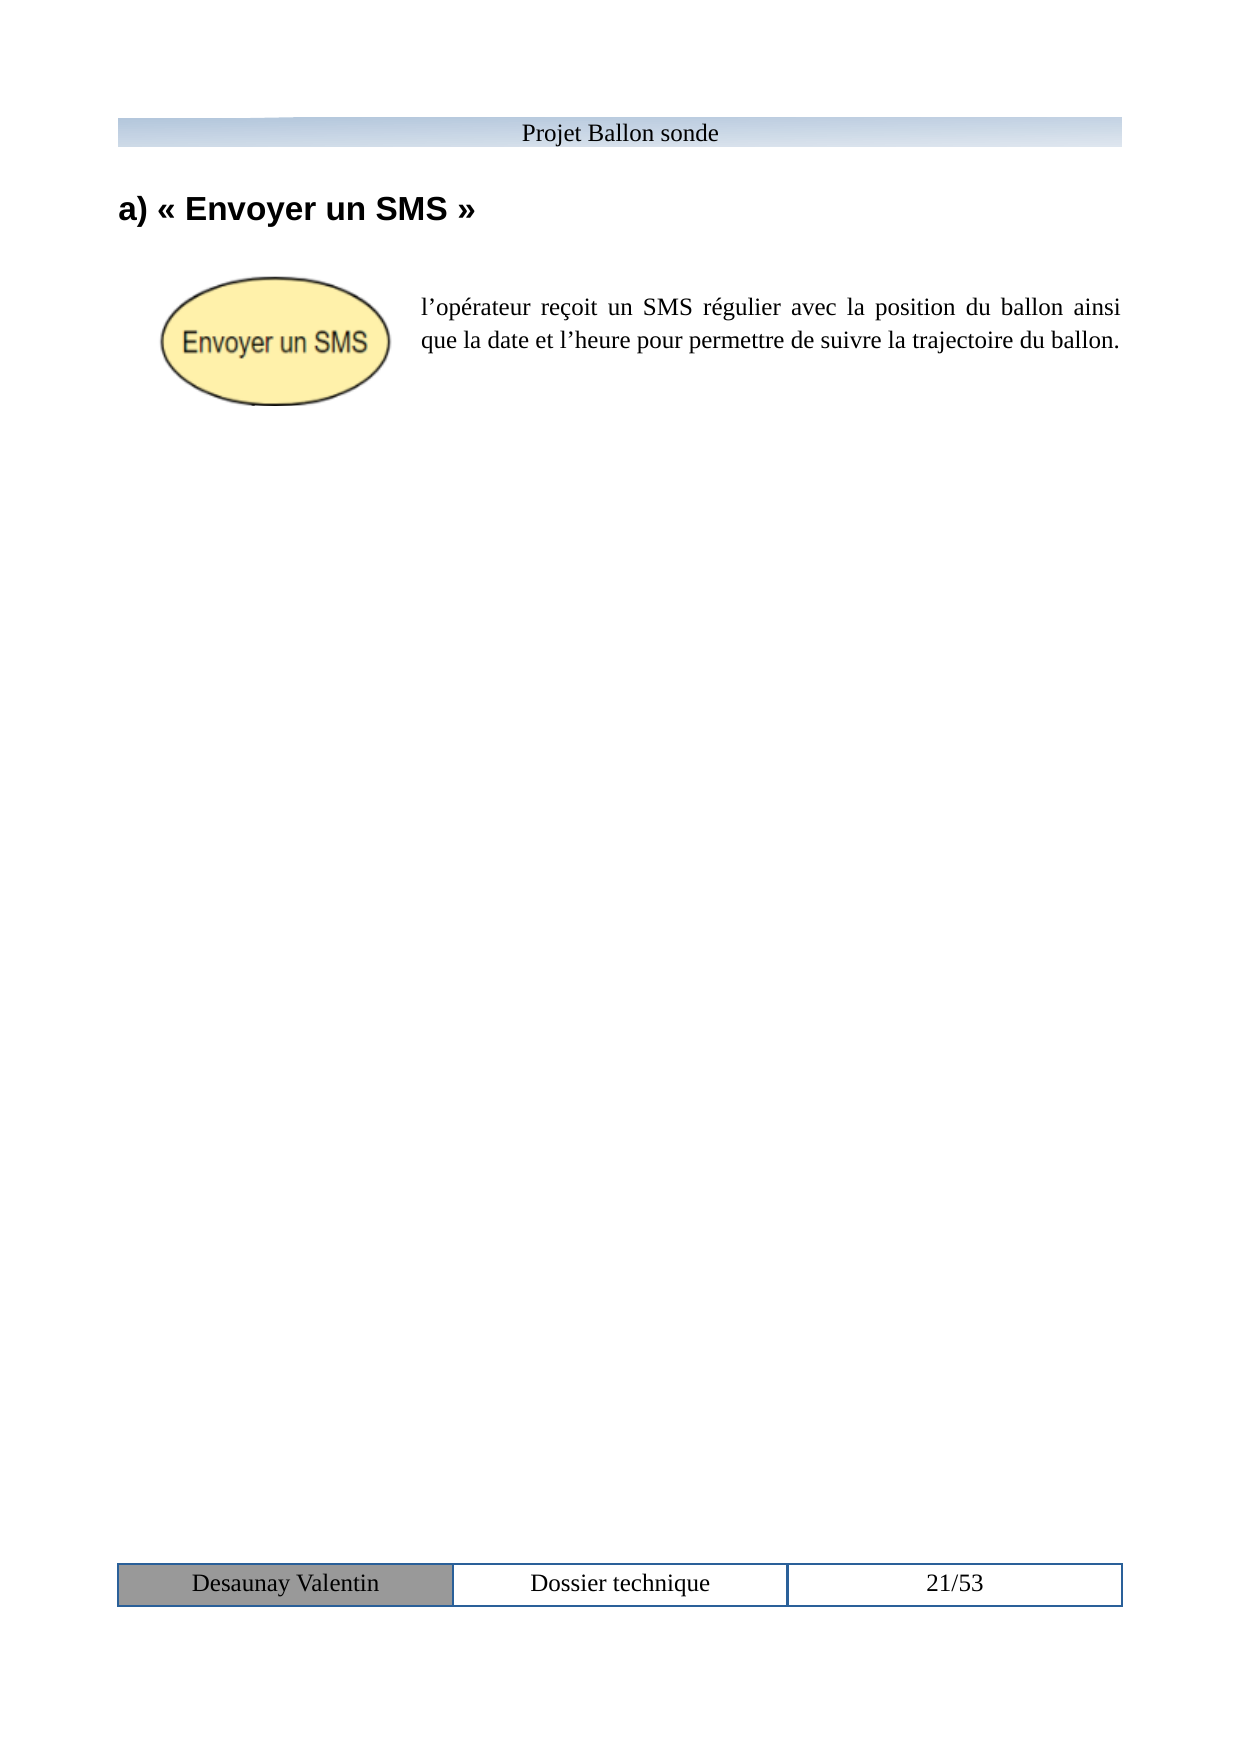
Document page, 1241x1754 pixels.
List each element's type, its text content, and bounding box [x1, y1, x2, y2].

picture [139, 260, 421, 406]
text l’opérateur reçoit un SMS régulier avec la position du ballon ainsi que la date et l’heure pour permettre de suivre la trajectoire du ballon. [421, 292, 1122, 354]
subtitle a) « Envoyer un SMS » [118, 189, 1122, 227]
